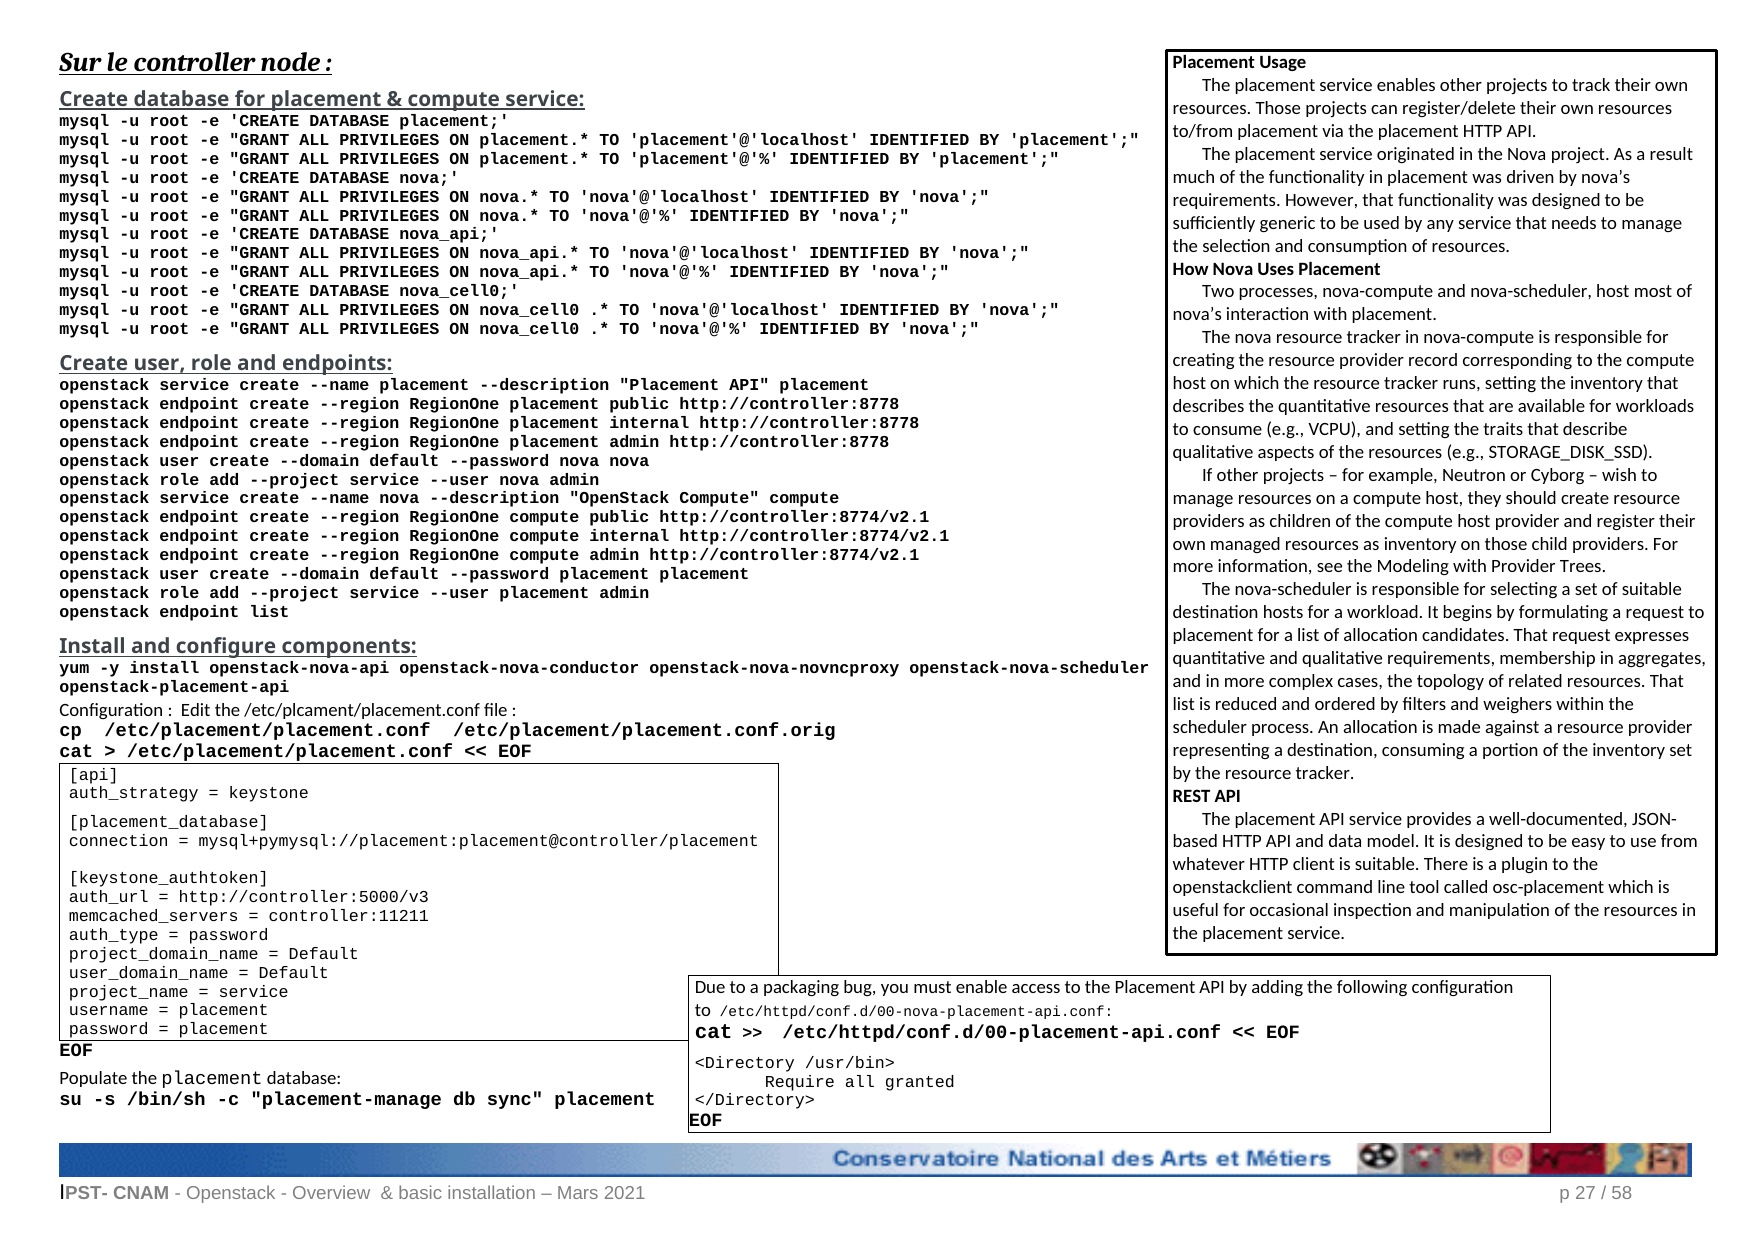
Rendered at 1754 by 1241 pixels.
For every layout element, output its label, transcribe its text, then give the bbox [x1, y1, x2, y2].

text memcached_servers = controller:11211 [60, 904, 778, 923]
text [api] [60, 764, 778, 782]
text openstack user create --domain default --password placement placement [59, 566, 1165, 584]
text Configuration : Edit the /etc/plcament/placement.conf file : [1168, 698, 1695, 721]
text openstack role add --project service --user nova admin [1168, 471, 1695, 490]
text connection = mysql+pymysql://placement:placement@controller/placement [60, 829, 778, 851]
text openstack role add --project service --user placement admin [59, 584, 1165, 603]
text openstack endpoint create --region RegionOne compute internal http://controller:8774/v2.1 [1168, 528, 1695, 547]
text auth_type = password [60, 923, 778, 942]
text Create database for placement & compute service: [59, 84, 1165, 113]
text openstack endpoint create --region RegionOne placement public http://controller:8778 [1168, 396, 1695, 415]
text [1551, 1066, 1695, 1090]
text mysql -u root -e "GRANT ALL PRIVILEGES ON nova_cell0 .* TO 'nova'@'localhost' IDENTIFIED BY 'nova';" [59, 301, 1165, 320]
text openstack service create --name placement --description "Placement API" placement [1168, 377, 1695, 396]
text mysql -u root -e "GRANT ALL PRIVILEGES ON nova_api.* TO 'nova'@'%' IDENTIFIED BY 'nova';" [1168, 264, 1695, 282]
text mysql -u root -e "GRANT ALL PRIVILEGES ON nova_cell0 .* TO 'nova'@'localhost' IDENTIFIED BY 'nova';" [1168, 301, 1695, 320]
text openstack role add --project service --user nova admin [59, 471, 1165, 490]
text mysql -u root -e "GRANT ALL PRIVILEGES ON placement.* TO 'placement'@'localhost' IDENTIFIED BY 'placement';" [59, 132, 1165, 151]
text mysql -u root -e 'CREATE DATABASE nova_api;' [59, 226, 1165, 245]
text [keystone_authtoken] [60, 867, 778, 886]
text mysql -u root -e 'CREATE DATABASE placement;' [1168, 113, 1695, 132]
text [1551, 1041, 1695, 1062]
text Create user, role and endpoints: [59, 348, 1165, 377]
text [placement_database] [60, 810, 778, 829]
text project_domain_name = Default [60, 942, 778, 961]
text openstack endpoint create --region RegionOne compute public http://controller:8774/v2.1 [59, 509, 1165, 528]
text [1168, 547, 1695, 566]
text yum -y install openstack-nova-api openstack-nova-conductor openstack-nova-novncproxy openstack-nova-scheduler openstack-placement-api [1168, 660, 1695, 698]
text openstack user create --domain default --password placement placement [1168, 566, 1695, 584]
text user_domain_name = Default [60, 961, 778, 980]
text mysql -u root -e "GRANT ALL PRIVILEGES ON nova.* TO 'nova'@'localhost' IDENTIFIED BY 'nova';" [1168, 188, 1695, 207]
text [1168, 433, 1695, 452]
text openstack endpoint create --region RegionOne compute internal http://controller:8774/v2.1 [59, 528, 1165, 547]
text openstack endpoint create --region RegionOne placement admin http://controller:8778 [59, 433, 1165, 452]
subtitle Sur le controller node : [59, 47, 1695, 78]
text [1168, 132, 1695, 151]
text openstack user create --domain default --password nova nova [1168, 452, 1695, 471]
text openstack service create --name placement --description "Placement API" placement [59, 377, 1165, 396]
text openstack endpoint create --region RegionOne placement public http://controller:8778 [59, 396, 1165, 415]
text cp /etc/placement/placement.conf /etc/placement/placement.conf.orig [1168, 721, 1695, 742]
text openstack endpoint create --region RegionOne compute public http://controller:8774/v2.1 [1168, 509, 1695, 528]
text Populate the placement database: [59, 1066, 688, 1090]
text cat > /etc/placement/placement.conf << EOF [59, 742, 1165, 763]
text password = placement [60, 1018, 688, 1040]
text mysql -u root -e "GRANT ALL PRIVILEGES ON nova_api.* TO 'nova'@'localhost' IDENTIFIED BY 'nova';" [1168, 245, 1695, 264]
text mysql -u root -e "GRANT ALL PRIVILEGES ON placement.* TO 'placement'@'%' IDENTIFIED BY 'placement';" [59, 151, 1165, 169]
text mysql -u root -e "GRANT ALL PRIVILEGES ON nova_api.* TO 'nova'@'%' IDENTIFIED BY 'nova';" [59, 264, 1165, 282]
text mysql -u root -e 'CREATE DATABASE placement;' [59, 113, 1165, 132]
text Install and configure components: [1168, 632, 1695, 660]
text mysql -u root -e "GRANT ALL PRIVILEGES ON nova.* TO 'nova'@'%' IDENTIFIED BY 'nova';" [1168, 207, 1695, 226]
text mysql -u root -e "GRANT ALL PRIVILEGES ON nova.* TO 'nova'@'localhost' IDENTIFIED BY 'nova';" [59, 188, 1165, 207]
text EOF [59, 1041, 688, 1062]
text openstack user create --domain default --password nova nova [59, 452, 1165, 471]
text cp /etc/placement/placement.conf /etc/placement/placement.conf.orig [59, 721, 1165, 742]
text openstack service create --name nova --description "OpenStack Compute" compute [1168, 490, 1695, 509]
text Configuration : Edit the /etc/plcament/placement.conf file : [59, 698, 1165, 721]
text mysql -u root -e "GRANT ALL PRIVILEGES ON nova_cell0 .* TO 'nova'@'%' IDENTIFIED BY 'nova';" [1168, 320, 1695, 339]
text openstack endpoint list [59, 603, 1165, 622]
text [1551, 1090, 1695, 1111]
text Install and configure components: [59, 632, 1165, 660]
text username = placement [60, 999, 688, 1018]
text mysql -u root -e 'CREATE DATABASE nova;' [59, 169, 1165, 188]
text mysql -u root -e "GRANT ALL PRIVILEGES ON placement.* TO 'placement'@'%' IDENTIFIED BY 'placement';" [1168, 151, 1695, 169]
text project_name = service [60, 980, 688, 999]
text mysql -u root -e 'CREATE DATABASE nova;' [1168, 169, 1695, 188]
text mysql -u root -e 'CREATE DATABASE nova_cell0;' [59, 282, 1165, 301]
text Create database for placement & compute service: [1168, 84, 1695, 113]
text mysql -u root -e 'CREATE DATABASE nova_cell0;' [1168, 282, 1695, 301]
text yum -y install openstack-nova-api openstack-nova-conductor openstack-nova-novncproxy openstack-nova-scheduler openstack-placement-api [59, 660, 1165, 698]
text openstack endpoint list [1168, 603, 1695, 622]
text openstack role add --project service --user placement admin [1168, 584, 1695, 603]
text [1168, 226, 1695, 245]
text mysql -u root -e "GRANT ALL PRIVILEGES ON nova_api.* TO 'nova'@'localhost' IDENTIFIED BY 'nova';" [59, 245, 1165, 264]
text auth_strategy = keystone [60, 782, 778, 804]
text su -s /bin/sh -c "placement-manage db sync" placement [59, 1090, 688, 1111]
text mysql -u root -e "GRANT ALL PRIVILEGES ON nova.* TO 'nova'@'%' IDENTIFIED BY 'nova';" [59, 207, 1165, 226]
text Create user, role and endpoints: [1168, 348, 1695, 377]
text auth_url = http://controller:5000/v3 [60, 886, 778, 904]
text openstack service create --name nova --description "OpenStack Compute" compute [59, 490, 1165, 509]
text openstack endpoint create --region RegionOne placement internal http://controller:8778 [59, 415, 1165, 433]
text openstack endpoint create --region RegionOne placement internal http://controller:8778 [1168, 415, 1695, 433]
text cat > /etc/placement/placement.conf << EOF [1168, 742, 1695, 763]
text openstack endpoint create --region RegionOne compute admin http://controller:8774/v2.1 [59, 547, 1165, 566]
text mysql -u root -e "GRANT ALL PRIVILEGES ON nova_cell0 .* TO 'nova'@'%' IDENTIFIED BY 'nova';" [59, 320, 1165, 339]
